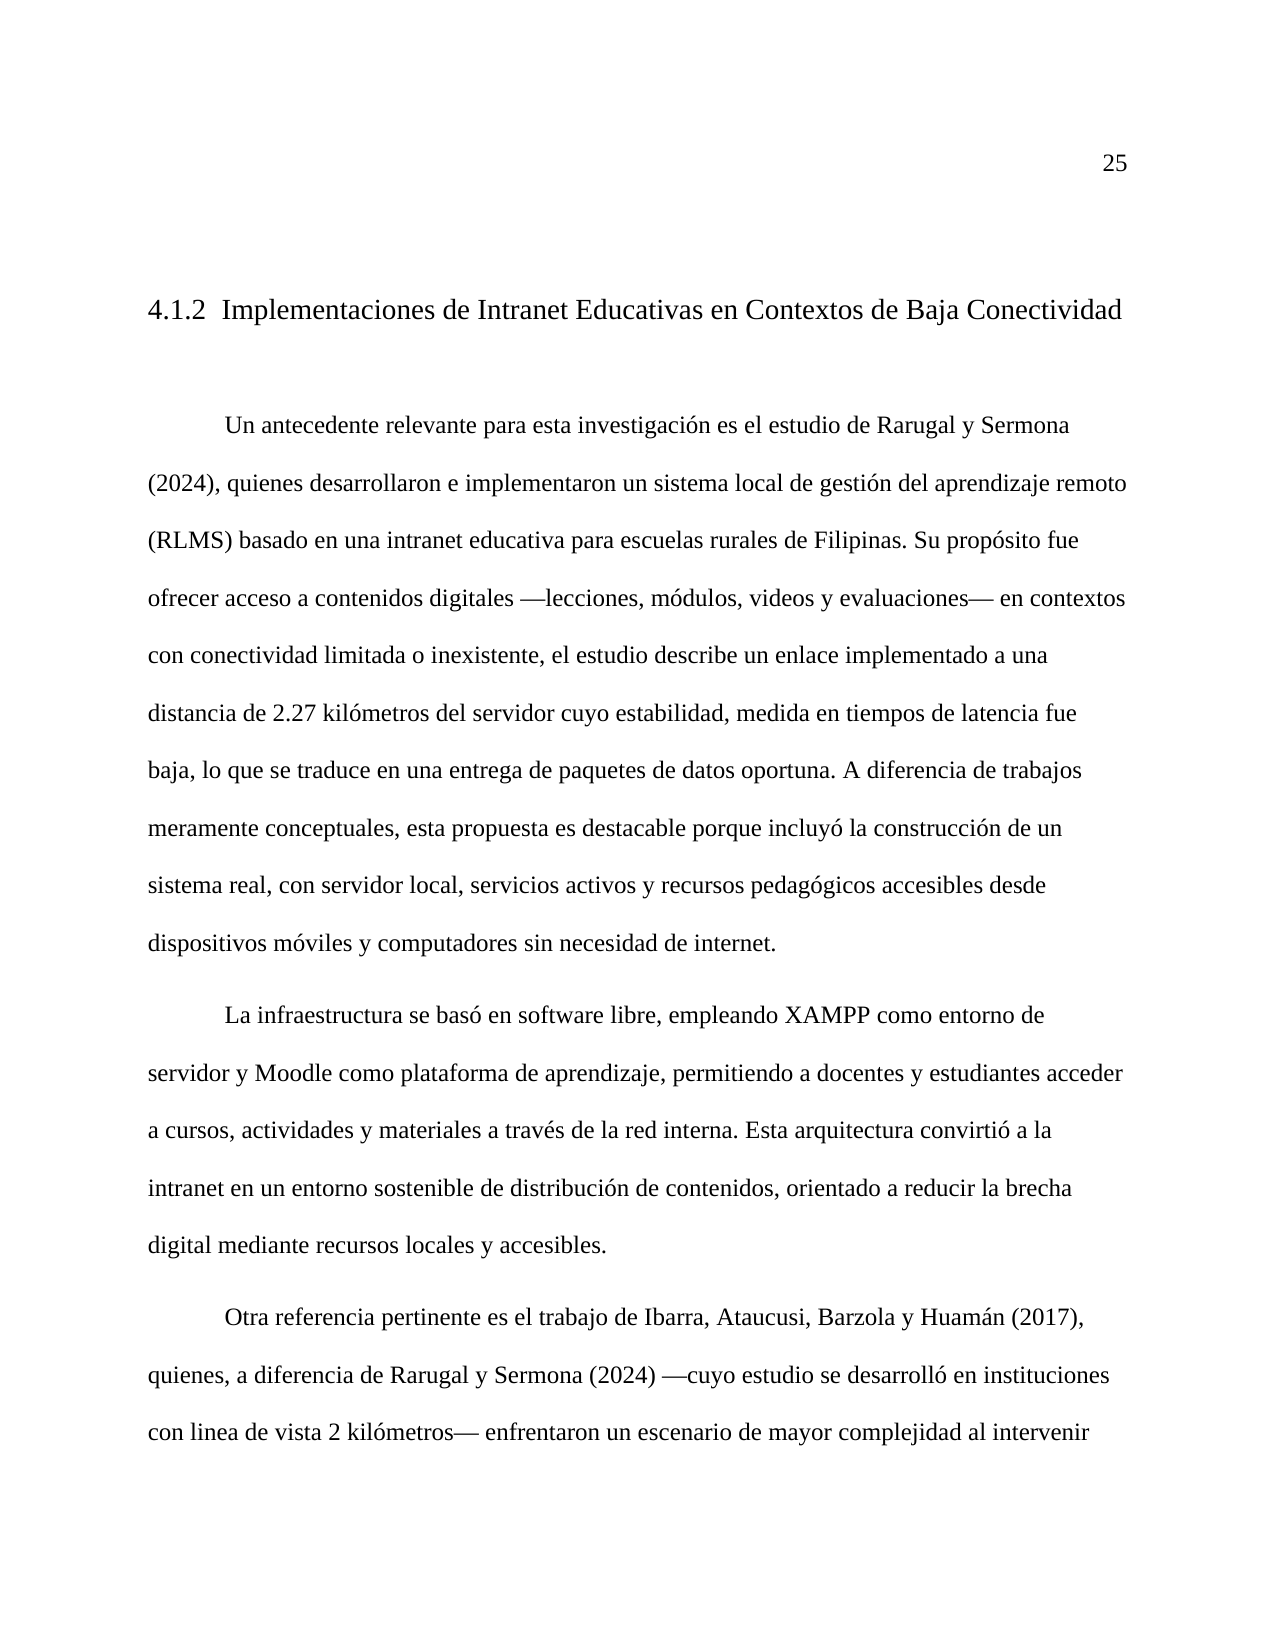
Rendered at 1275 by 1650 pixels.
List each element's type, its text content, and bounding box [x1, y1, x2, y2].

text Un antecedente relevante para esta investigación es el estudio de Rarugal y Sermona (2024), quienes desarrollaron e implementaron un sistema local de gestión del aprendizaje remoto (RLMS) basado en una intranet educativa para escuelas rurales de Filipinas. Su propósito fue ofrecer acceso a contenidos digitales —lecciones, módulos, videos y evaluaciones— en contextos con conectividad limitada o inexistente, el estudio describe un enlace implementado a una distancia de 2.27 kilómetros del servidor cuyo estabilidad, medida en tiempos de latencia fue baja, lo que se traduce en una entrega de paquetes de datos oportuna. A diferencia de trabajos meramente conceptuales, esta propuesta es destacable porque incluyó la construcción de un sistema real, con servidor local, servicios activos y recursos pedagógicos accesibles desde dispositivos móviles y computadores sin necesidad de internet. [148, 411, 1127, 957]
text La infraestructura se basó en software libre, empleando XAMPP como entorno de servidor y Moodle como plataforma de aprendizaje, permitiendo a docentes y estudiantes acceder a cursos, actividades y materiales a través de la red interna. Esta arquitectura convirtió a la intranet en un entorno sostenible de distribución de contenidos, orientado a reducir la brecha digital mediante recursos locales y accesibles. [148, 1000, 1127, 1259]
text Otra referencia pertinente es el trabajo de Ibarra, Ataucusi, Barzola y Huamán (2017), quienes, a diferencia de Rarugal y Sermona (2024) —cuyo estudio se desarrolló en instituciones con linea de vista 2 kilómetros— enfrentaron un escenario de mayor complejidad al intervenir [148, 1302, 1127, 1446]
subtitle Implementaciones de Intranet Educativas en Contextos de Baja Conectividad [148, 292, 1127, 326]
